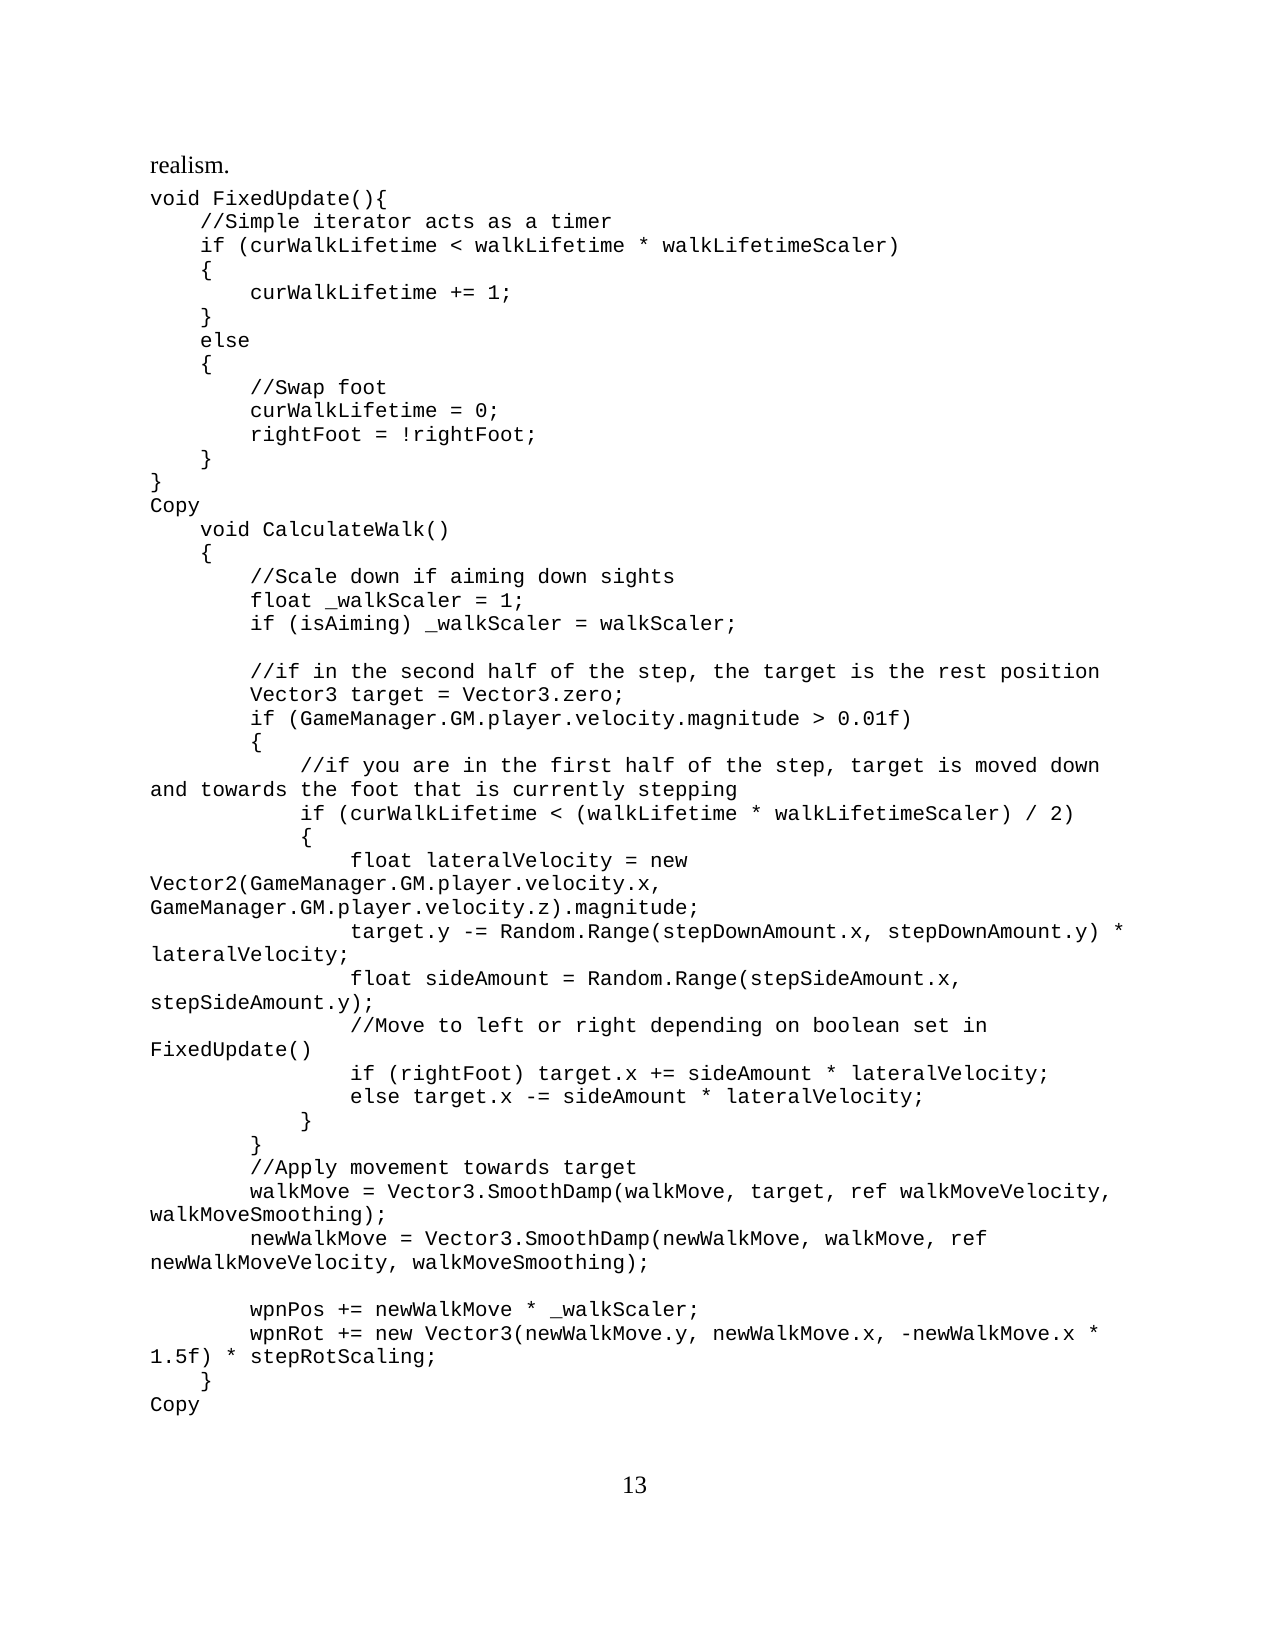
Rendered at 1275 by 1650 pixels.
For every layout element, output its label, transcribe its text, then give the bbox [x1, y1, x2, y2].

text } [150, 306, 1125, 329]
text } [150, 1110, 1125, 1133]
text //if you are in the first half of the step, target is moved down and towards the foot that is currently stepping [150, 755, 1125, 802]
text } [150, 1133, 1125, 1157]
text { [150, 732, 1125, 755]
text walkMove = Vector3.SmoothDamp(walkMove, target, ref walkMoveVelocity, walkMoveSmoothing); [150, 1181, 1125, 1228]
text float sideAmount = Random.Range(stepSideAmount.x, stepSideAmount.y); [150, 968, 1125, 1015]
text //Move to left or right depending on boolean set in FixedUpdate() [150, 1015, 1125, 1063]
text Copy [150, 1394, 1125, 1417]
text { [150, 353, 1125, 377]
text else target.x -= sideAmount * lateralVelocity; [150, 1086, 1125, 1110]
text Vector3 target = Vector3.zero; [150, 684, 1125, 708]
text if (isAiming) _walkScaler = walkScaler; [150, 613, 1125, 637]
text void CalculateWalk() [150, 519, 1125, 542]
text rightFoot = !rightFoot; [150, 424, 1125, 448]
text if (rightFoot) target.x += sideAmount * lateralVelocity; [150, 1063, 1125, 1086]
text wpnPos += newWalkMove * _walkScaler; [150, 1299, 1125, 1323]
text curWalkLifetime += 1; [150, 282, 1125, 306]
text { [150, 542, 1125, 566]
text curWalkLifetime = 0; [150, 401, 1125, 424]
text if (curWalkLifetime < walkLifetime * walkLifetimeScaler) [150, 235, 1125, 259]
text } [150, 1370, 1125, 1394]
text { [150, 826, 1125, 850]
text else [150, 329, 1125, 353]
text newWalkMove = Vector3.SmoothDamp(newWalkMove, walkMove, ref newWalkMoveVelocity, walkMoveSmoothing); [150, 1228, 1125, 1275]
text } [150, 471, 1125, 495]
text //Apply movement towards target [150, 1157, 1125, 1181]
text if (GameManager.GM.player.velocity.magnitude > 0.01f) [150, 708, 1125, 732]
text } [150, 448, 1125, 471]
text //Scale down if aiming down sights [150, 566, 1125, 590]
text Copy [150, 495, 1125, 519]
text float lateralVelocity = new Vector2(GameManager.GM.player.velocity.x, GameManager.GM.player.velocity.z).magnitude; [150, 850, 1125, 921]
text //if in the second half of the step, the target is the rest position [150, 661, 1125, 684]
text void FixedUpdate(){ [150, 188, 1125, 211]
text if (curWalkLifetime < (walkLifetime * walkLifetimeScaler) / 2) [150, 802, 1125, 826]
text realism. [150, 150, 1125, 179]
text float _walkScaler = 1; [150, 590, 1125, 613]
text { [150, 259, 1125, 282]
text target.y -= Random.Range(stepDownAmount.x, stepDownAmount.y) * lateralVelocity; [150, 921, 1125, 968]
text //Simple iterator acts as a timer [150, 211, 1125, 235]
text wpnRot += new Vector3(newWalkMove.y, newWalkMove.x, -newWalkMove.x * 1.5f) * stepRotScaling; [150, 1323, 1125, 1370]
text //Swap foot [150, 377, 1125, 401]
